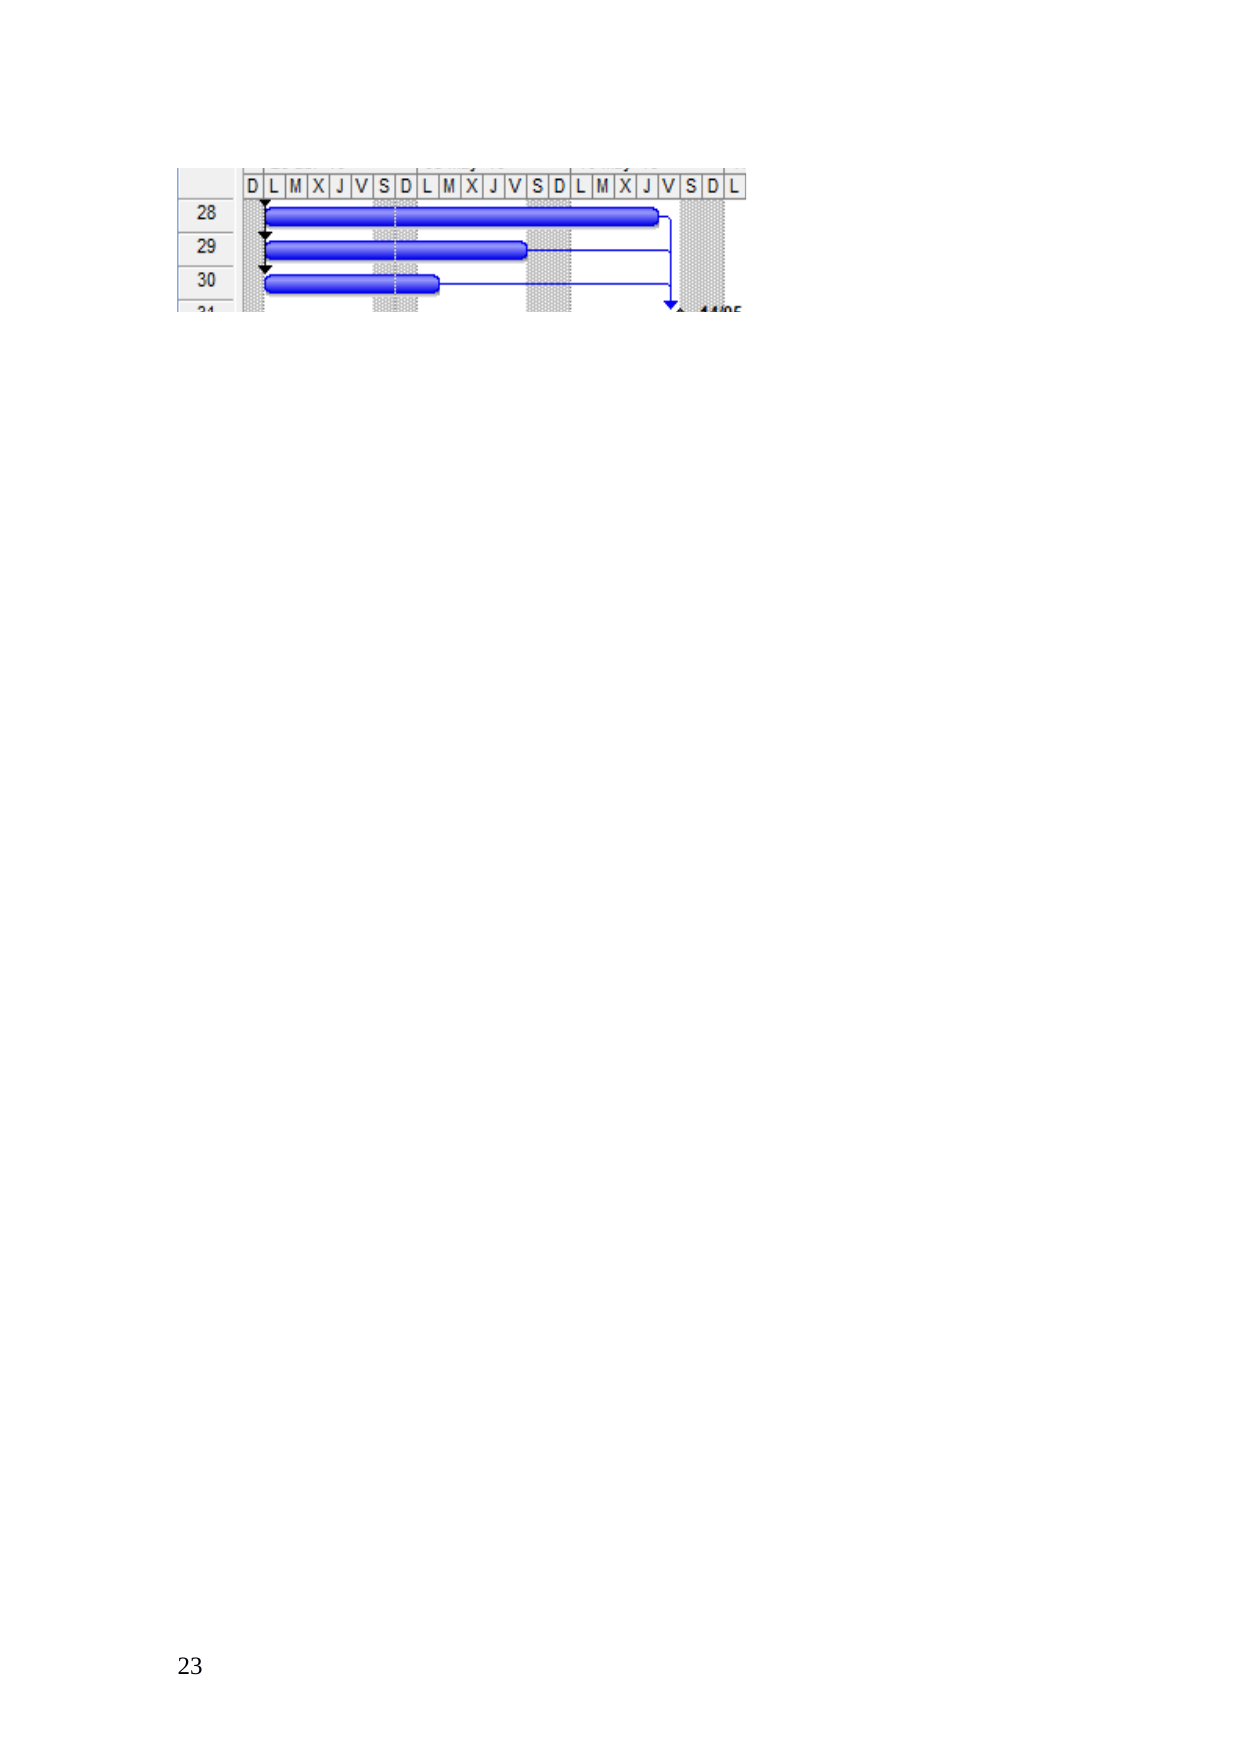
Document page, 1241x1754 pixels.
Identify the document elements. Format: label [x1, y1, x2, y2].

picture [177, 168, 747, 312]
